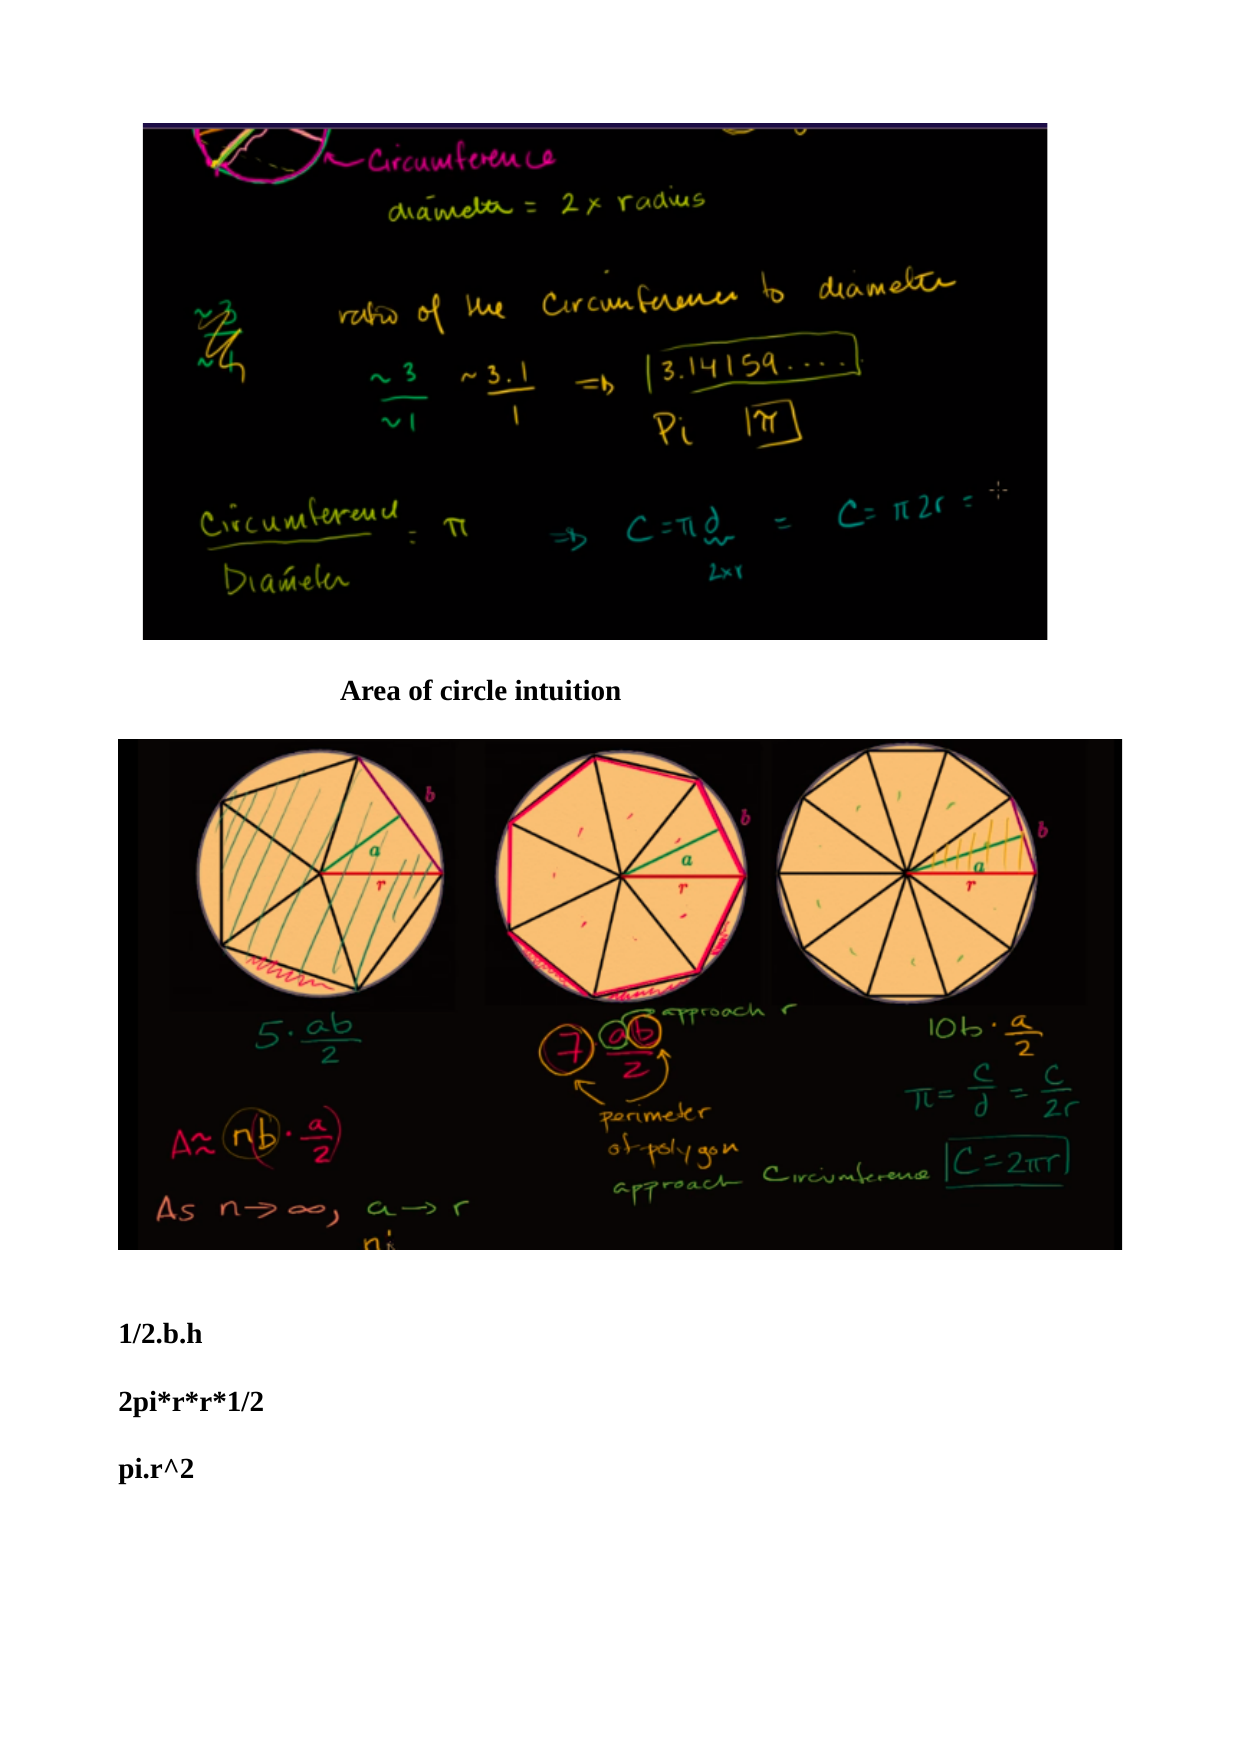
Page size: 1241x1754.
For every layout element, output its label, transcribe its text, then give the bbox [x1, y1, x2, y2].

text pi.r^2 [118, 1451, 1122, 1484]
picture [142, 123, 1048, 640]
picture [118, 739, 1123, 1250]
text 2pi*r*r*1/2 [118, 1384, 1122, 1417]
text 1/2.b.h [118, 1317, 1122, 1350]
text Area of circle intuition [118, 673, 1122, 706]
